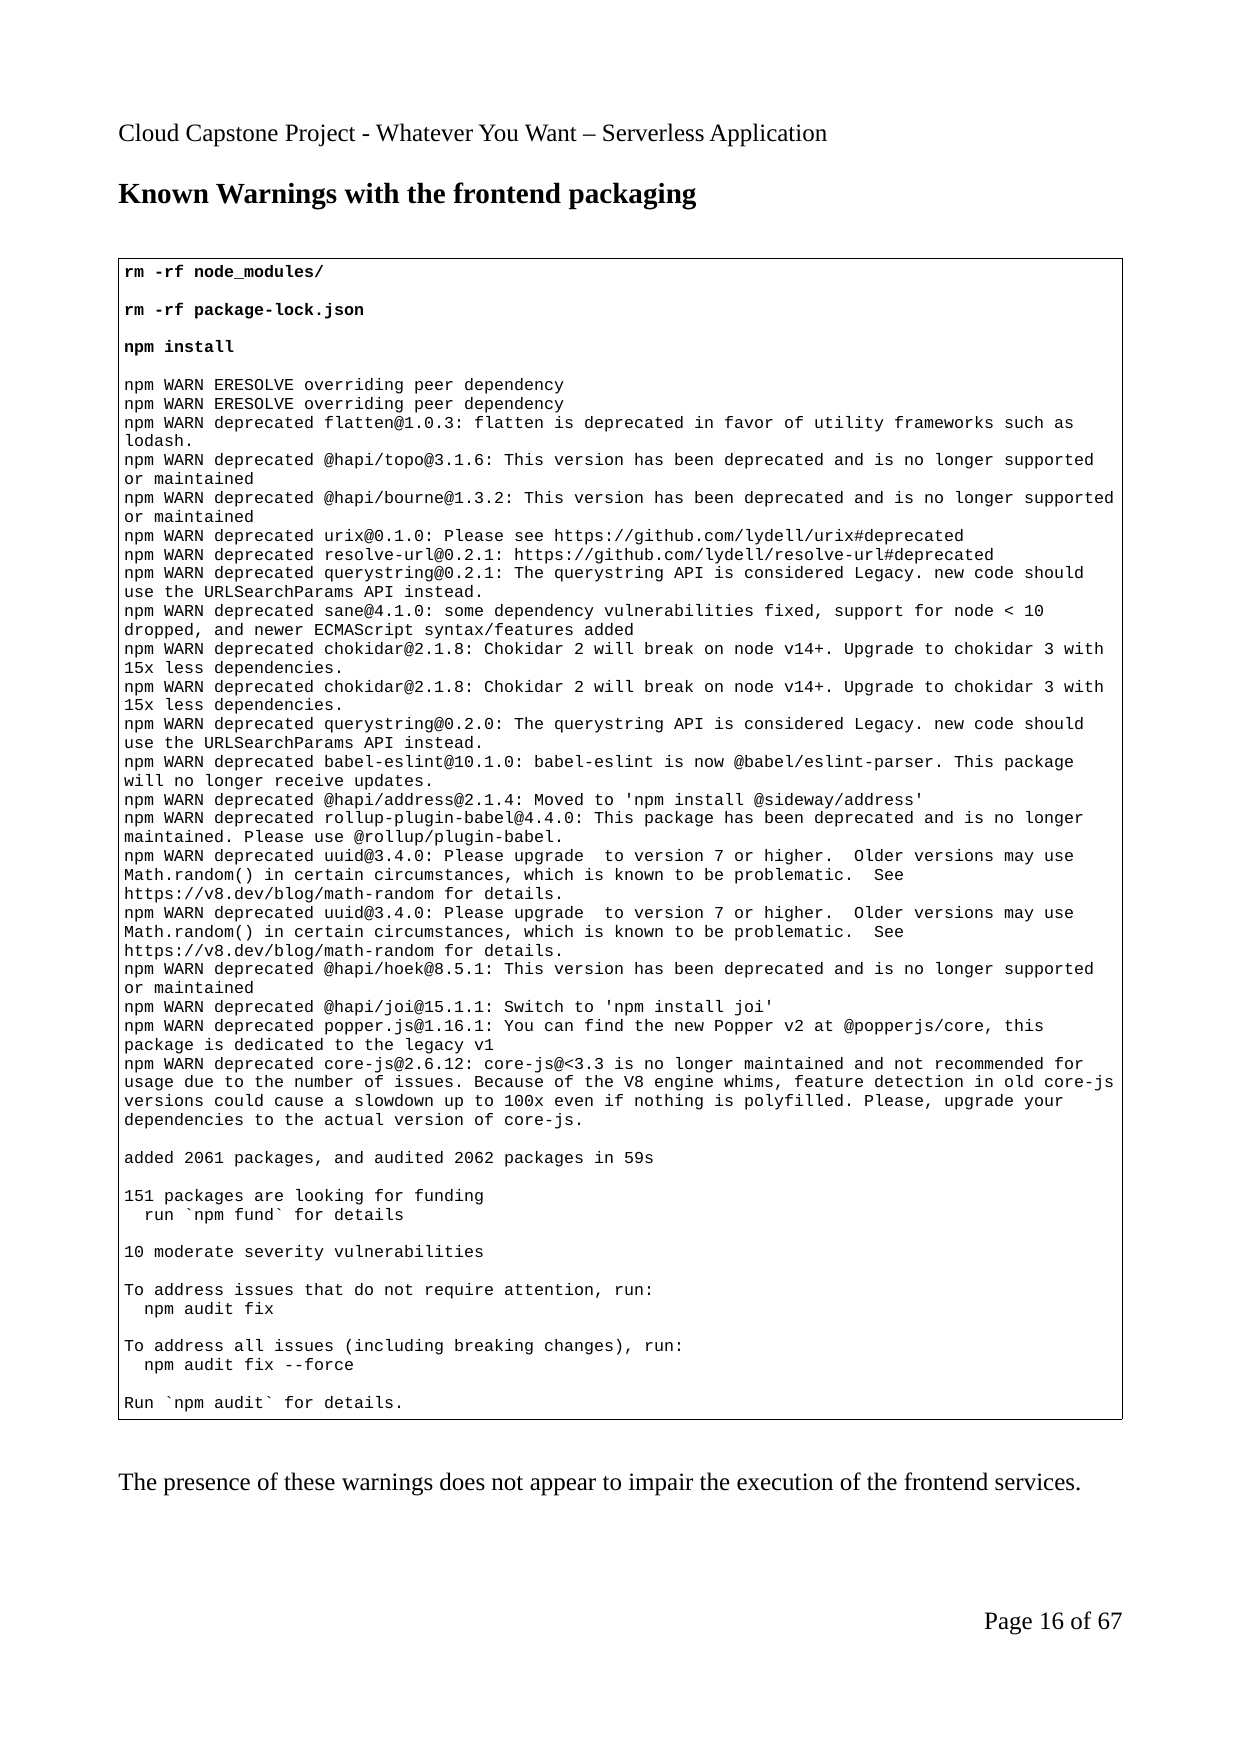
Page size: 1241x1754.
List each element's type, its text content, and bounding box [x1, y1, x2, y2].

subtitle Known Warnings with the frontend packaging [118, 176, 1122, 210]
table_header rm -rf node_modules/ rm -rf package-lock.json npm install npm WARN ERESOLVE overriding peer dependency npm WARN ERESOLVE overriding peer dependency npm WARN deprecated flatten@1.0.3: flatten is deprecated in favor of utility frameworks such as lodash. npm WARN deprecated @hapi/topo@3.1.6: This version has been deprecated and is no longer supported or maintained npm WARN deprecated @hapi/bourne@1.3.2: This version has been deprecated and is no longer supported or maintained npm WARN deprecated urix@0.1.0: Please see https://github.com/lydell/urix#deprecated npm WARN deprecated resolve-url@0.2.1: https://github.com/lydell/resolve-url#deprecated npm WARN deprecated querystring@0.2.1: The querystring API is considered Legacy. new code should use the URLSearchParams API instead. npm WARN deprecated sane@4.1.0: some dependency vulnerabilities fixed, support for node < 10 dropped, and newer ECMAScript syntax/features added npm WARN deprecated chokidar@2.1.8: Chokidar 2 will break on node v14+. Upgrade to chokidar 3 with 15x less dependencies. npm WARN deprecated chokidar@2.1.8: Chokidar 2 will break on node v14+. Upgrade to chokidar 3 with 15x less dependencies. npm WARN deprecated querystring@0.2.0: The querystring API is considered Legacy. new code should use the URLSearchParams API instead. npm WARN deprecated babel-eslint@10.1.0: babel-eslint is now @babel/eslint-parser. This package will no longer receive updates. npm WARN deprecated @hapi/address@2.1.4: Moved to 'npm install @sideway/address' npm WARN deprecated rollup-plugin-babel@4.4.0: This package has been deprecated and is no longer maintained. Please use @rollup/plugin-babel. npm WARN deprecated uuid@3.4.0: Please upgrade to version 7 or higher. Older versions may use Math.random() in certain circumstances, which is known to be problematic. See https://v8.dev/blog/math-random for details. npm WARN deprecated uuid@3.4.0: Please upgrade to version 7 or higher. Older versions may use Math.random() in certain circumstances, which is known to be problematic. See https://v8.dev/blog/math-random for details. npm WARN deprecated @hapi/hoek@8.5.1: This version has been deprecated and is no longer supported or maintained npm WARN deprecated @hapi/joi@15.1.1: Switch to 'npm install joi' npm WARN deprecated popper.js@1.16.1: You can find the new Popper v2 at @popperjs/core, this package is dedicated to the legacy v1 npm WARN deprecated core-js@2.6.12: core-js@<3.3 is no longer maintained and not recommended for usage due to the number of issues. Because of the V8 engine whims, feature detection in old core-js versions could cause a slowdown up to 100x even if nothing is polyfilled. Please, upgrade your dependencies to the actual version of core-js. added 2061 packages, and audited 2062 packages in 59s 151 packages are looking for funding run `npm fund` for details 10 moderate severity vulnerabilities To address issues that do not require attention, run: npm audit fix To address all issues (including breaking changes), run: npm audit fix --force Run `npm audit` for details. [119, 259, 1122, 1419]
text The presence of these warnings does not appear to impair the execution of the frontend services. [118, 1467, 1122, 1496]
